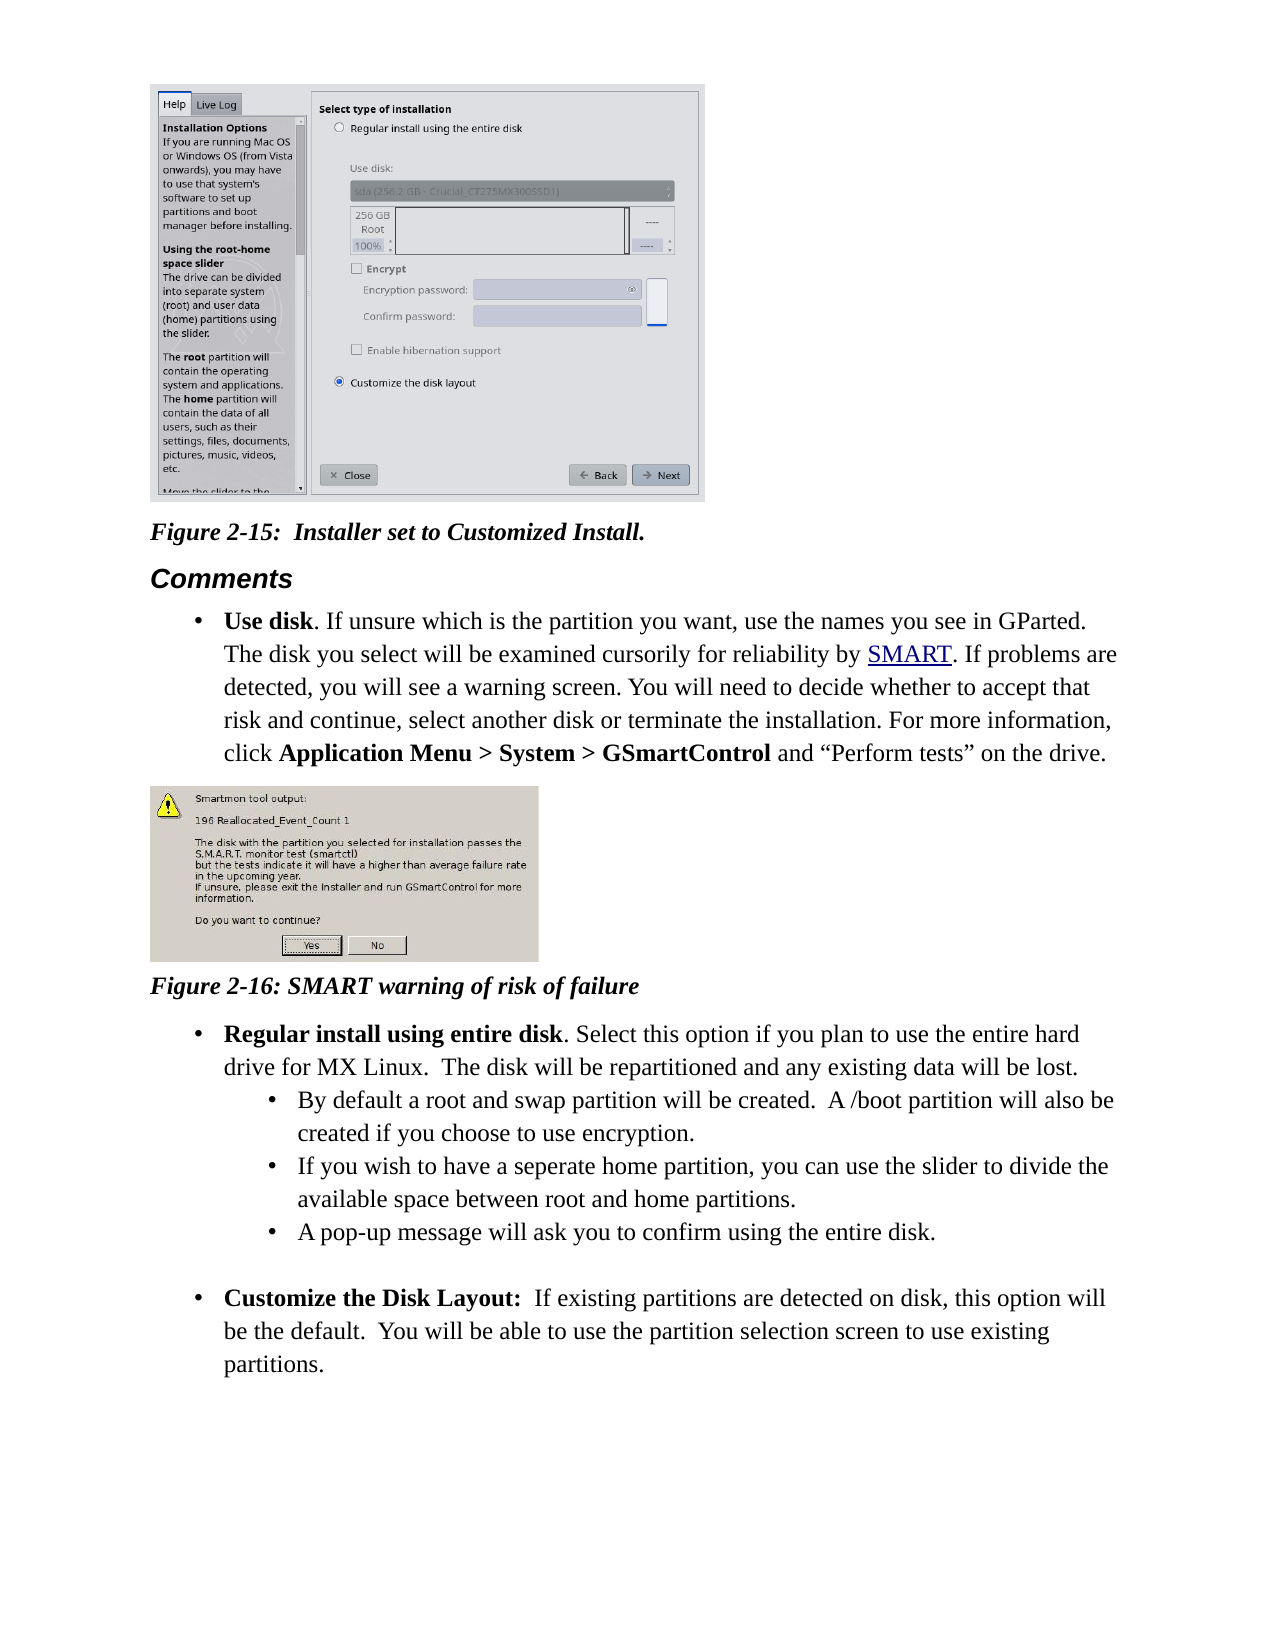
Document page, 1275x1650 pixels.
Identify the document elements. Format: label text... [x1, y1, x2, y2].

list Regular install using entire disk. Select this option if you plan to use the entire hard drive for MX Linux. The disk will be repartitioned and any existing data will be lost. [194, 1019, 1125, 1081]
text Figure 2-15: Installer set to Customized Install. [150, 517, 1125, 545]
text Figure 2-16: SMART warning of risk of failure [150, 971, 1125, 1000]
picture [150, 786, 539, 962]
list Use disk. If unsure which is the partition you want, use the names you see in GParted. The disk you select will be examined cursorily for reliability by SMART. If problems are detected, you will see a warning screen. You will need to decide whether to accept that risk and continue, select another disk or terminate the installation. For more information, click Application Menu > System > GSmartControl and “Perform tests” on the drive. [194, 606, 1125, 767]
picture [150, 84, 705, 502]
list If you wish to have a seperate home partition, you can use the slider to divide the available space between root and home partitions. [268, 1151, 1125, 1213]
list By default a root and swap partition will be created. A /boot partition will also be created if you choose to use encryption. [268, 1085, 1125, 1147]
list A pop-up message will ask you to confirm using the entire disk. [268, 1217, 1125, 1246]
subtitle Comments [150, 562, 1125, 594]
list Customize the Disk Layout: If existing partitions are detected on disk, this option will be the default. You will be able to use the partition selection screen to use existing partitions. [194, 1283, 1125, 1378]
